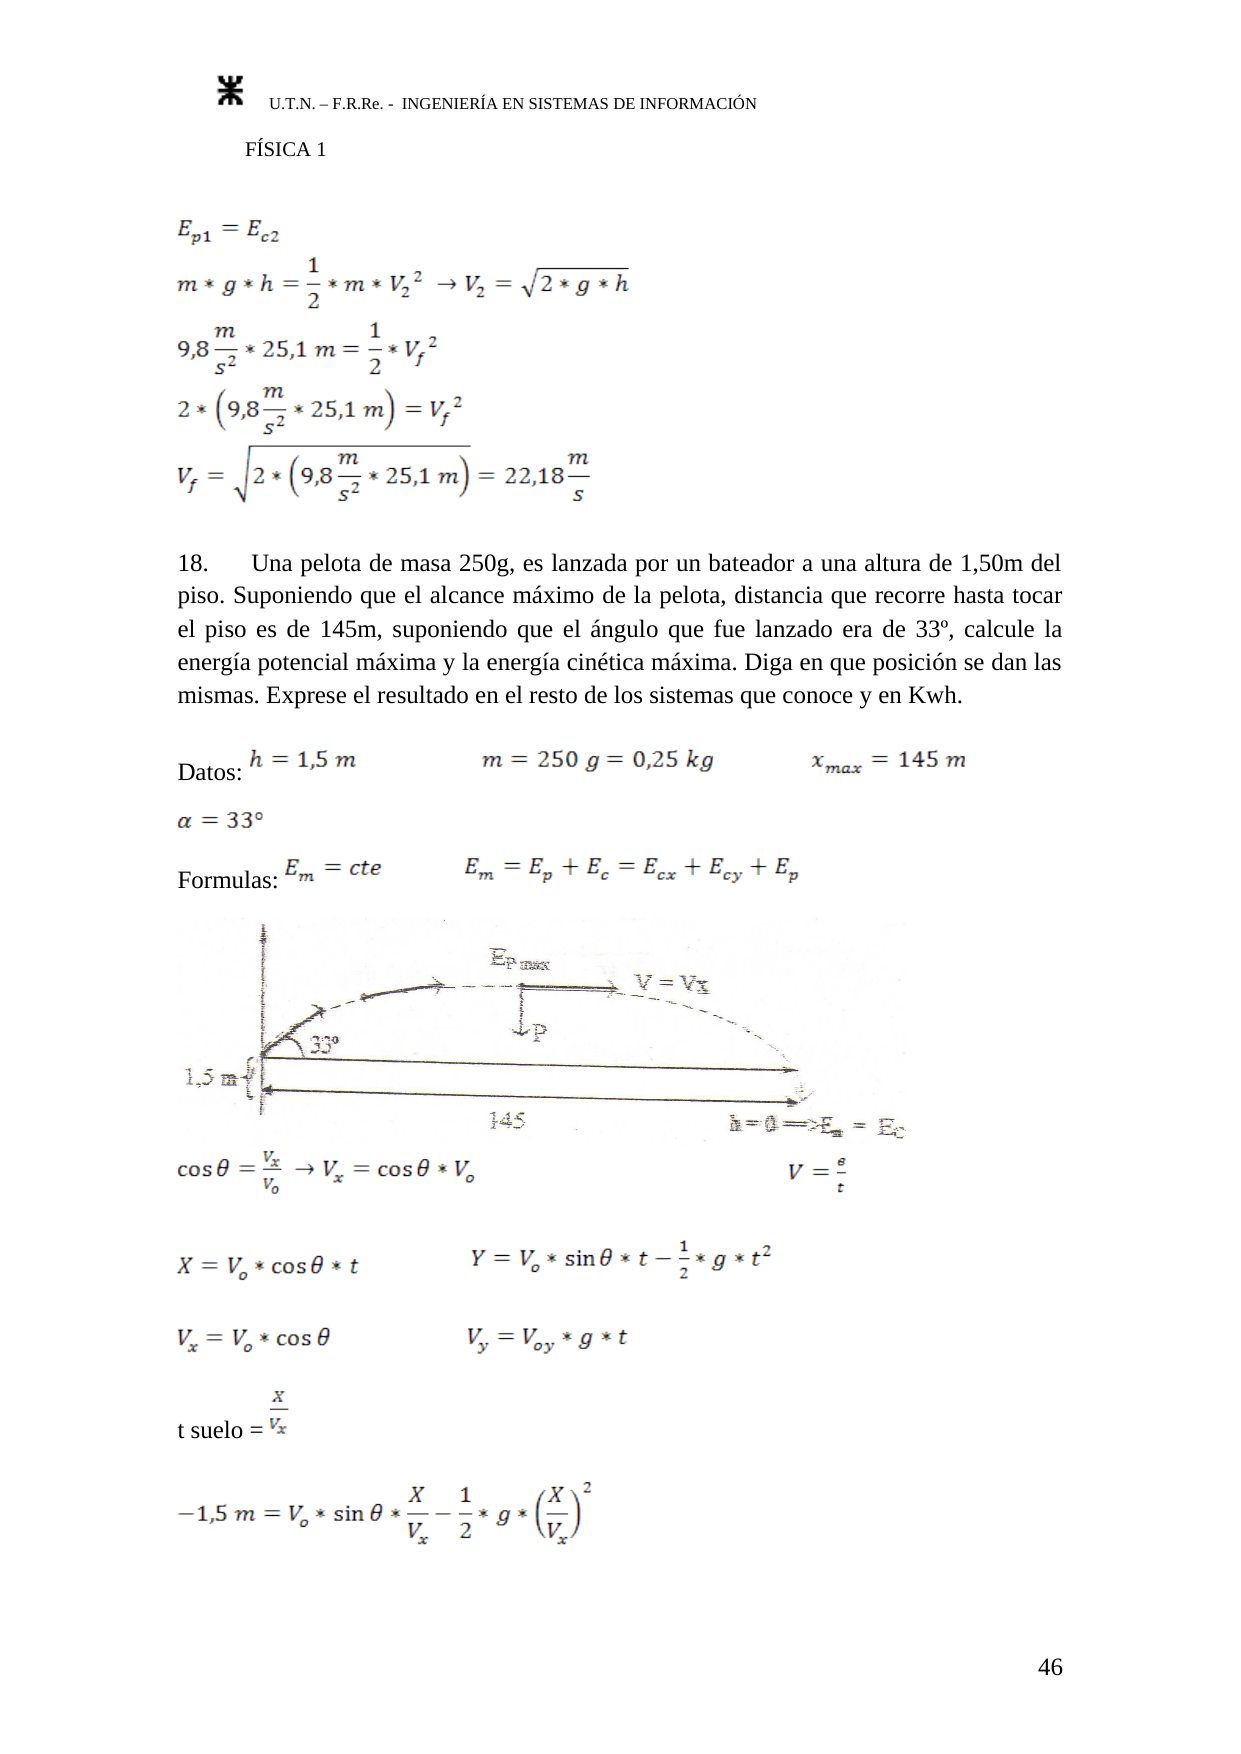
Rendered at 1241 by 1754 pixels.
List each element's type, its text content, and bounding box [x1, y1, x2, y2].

picture [177, 918, 907, 1145]
text 18. Una pelota de masa 250g, es lanzada por un bateador a una altura de 1,50m del piso. Suponiendo que el alcance máximo de la pelota, distancia que recorre hasta tocar el piso es de 145m, suponiendo que el ángulo que fue lanzado era de 33º, calcule la energía potencial máxima y la energía cinética máxima. Diga en que posición se dan las mismas. Exprese el resultado en el resto de los sistemas que conoce y en Kwh. [177, 548, 1063, 708]
picture [471, 1239, 773, 1287]
picture [249, 745, 356, 780]
picture [177, 254, 629, 315]
picture [177, 384, 463, 441]
picture [177, 806, 263, 841]
picture [788, 1155, 848, 1199]
picture [177, 1252, 359, 1287]
picture [177, 1148, 476, 1199]
text t suelo = [177, 1388, 1063, 1471]
picture [177, 214, 281, 250]
picture [177, 319, 438, 381]
picture [285, 853, 384, 888]
text Formulas: [177, 852, 1063, 911]
picture [177, 1479, 592, 1551]
text Datos: [177, 746, 1063, 848]
picture [482, 745, 714, 780]
picture [467, 1322, 629, 1359]
picture [811, 745, 965, 780]
picture [464, 852, 801, 888]
picture [269, 1388, 289, 1439]
picture [177, 445, 590, 511]
picture [177, 1323, 331, 1359]
